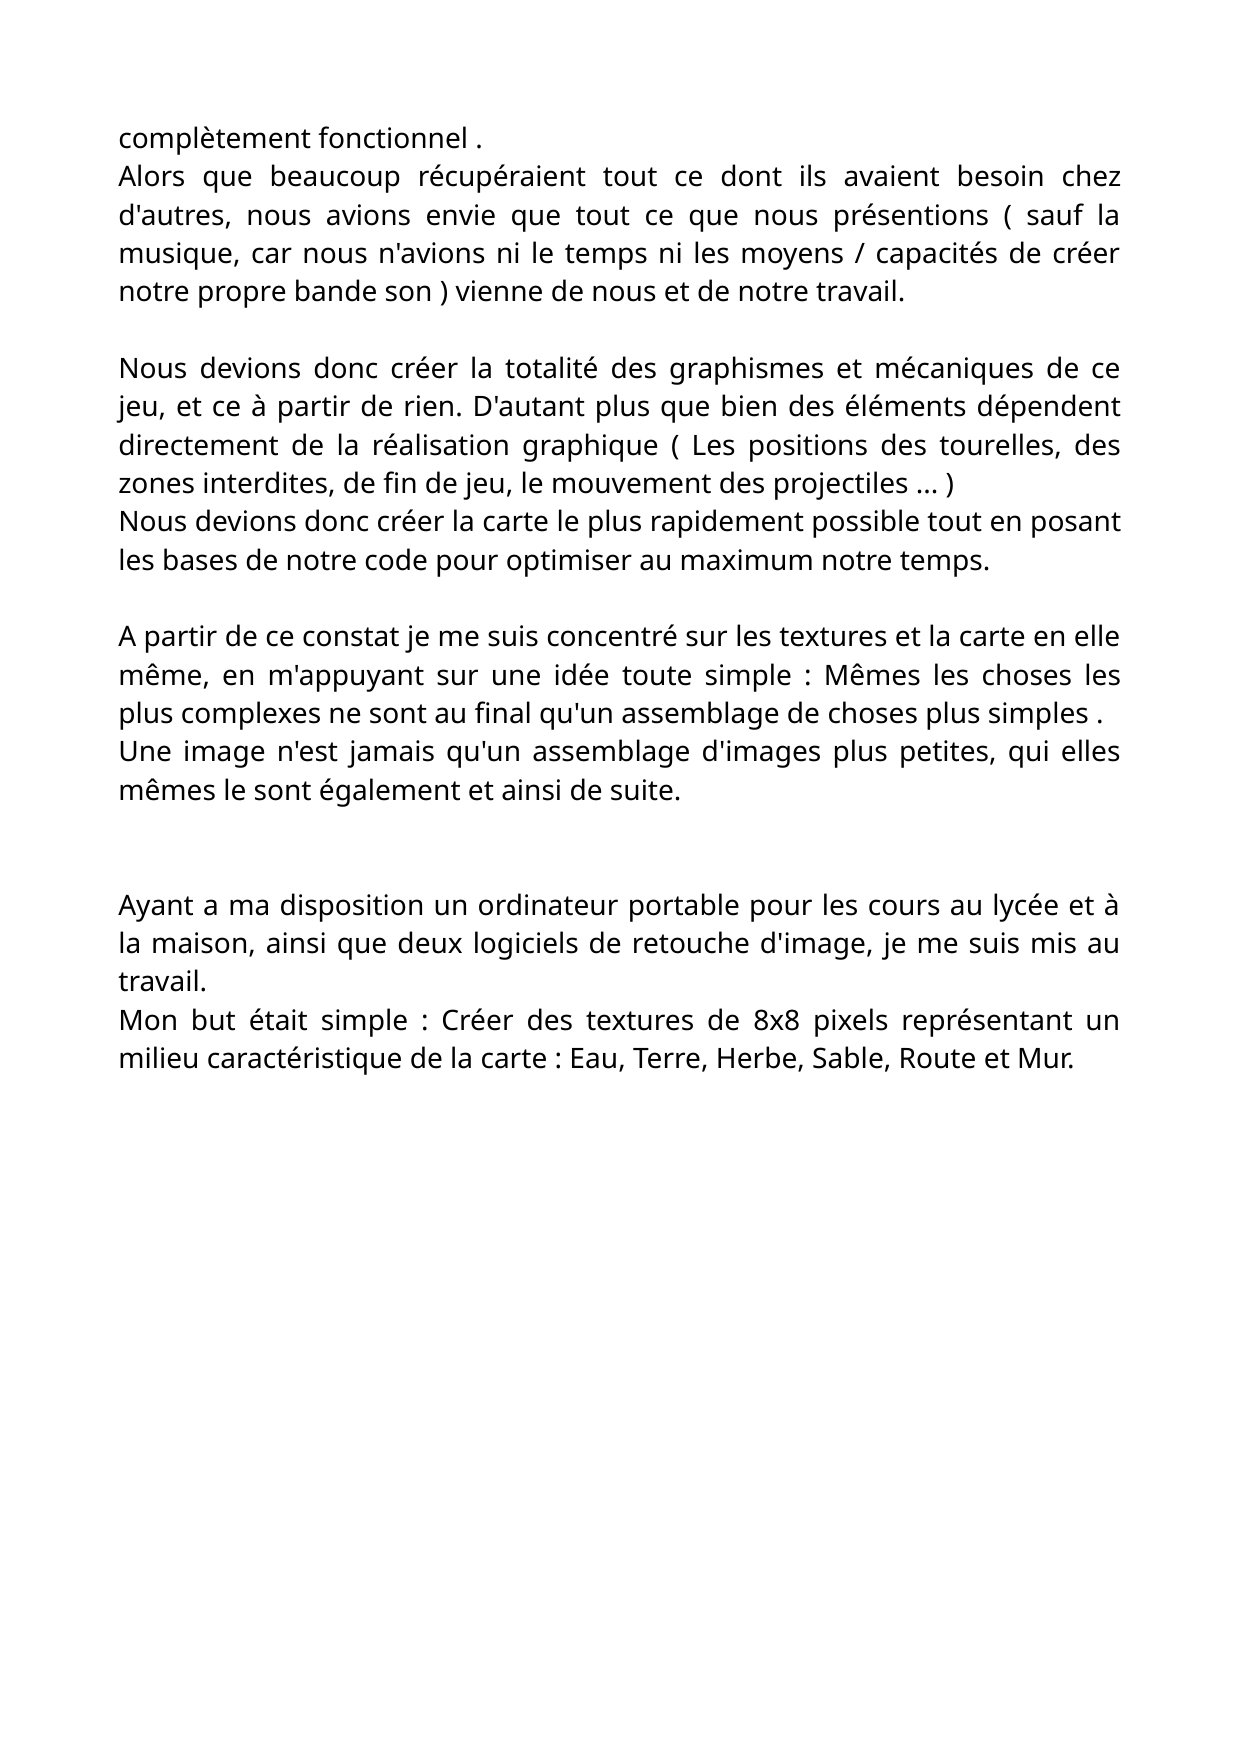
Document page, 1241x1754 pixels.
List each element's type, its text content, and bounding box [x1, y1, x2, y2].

text Alors que beaucoup récupéraient tout ce dont ils avaient besoin chez d'autres, nous avions envie que tout ce que nous présentions ( sauf la musique, car nous n'avions ni le temps ni les moyens / capacités de créer notre propre bande son ) vienne de nous et de notre travail. [118, 156, 1122, 310]
text A partir de ce constat je me suis concentré sur les textures et la carte en elle même, en m'appuyant sur une idée toute simple : Mêmes les choses les plus complexes ne sont au final qu'un assemblage de choses plus simples . [118, 616, 1122, 731]
text Ayant a ma disposition un ordinateur portable pour les cours au lycée et à la maison, ainsi que deux logiciels de retouche d'image, je me suis mis au travail. [118, 885, 1122, 1000]
text complètement fonctionnel . [118, 118, 1122, 156]
text Une image n'est jamais qu'un assemblage d'images plus petites, qui elles mêmes le sont également et ainsi de suite. [118, 731, 1122, 808]
text Nous devions donc créer la carte le plus rapidement possible tout en posant les bases de notre code pour optimiser au maximum notre temps. [118, 501, 1122, 578]
text Mon but était simple : Créer des textures de 8x8 pixels représentant un milieu caractéristique de la carte : Eau, Terre, Herbe, Sable, Route et Mur. [118, 1000, 1122, 1076]
text Nous devions donc créer la totalité des graphismes et mécaniques de ce jeu, et ce à partir de rien. D'autant plus que bien des éléments dépendent directement de la réalisation graphique ( Les positions des tourelles, des zones interdites, de fin de jeu, le mouvement des projectiles ... ) [118, 348, 1122, 501]
